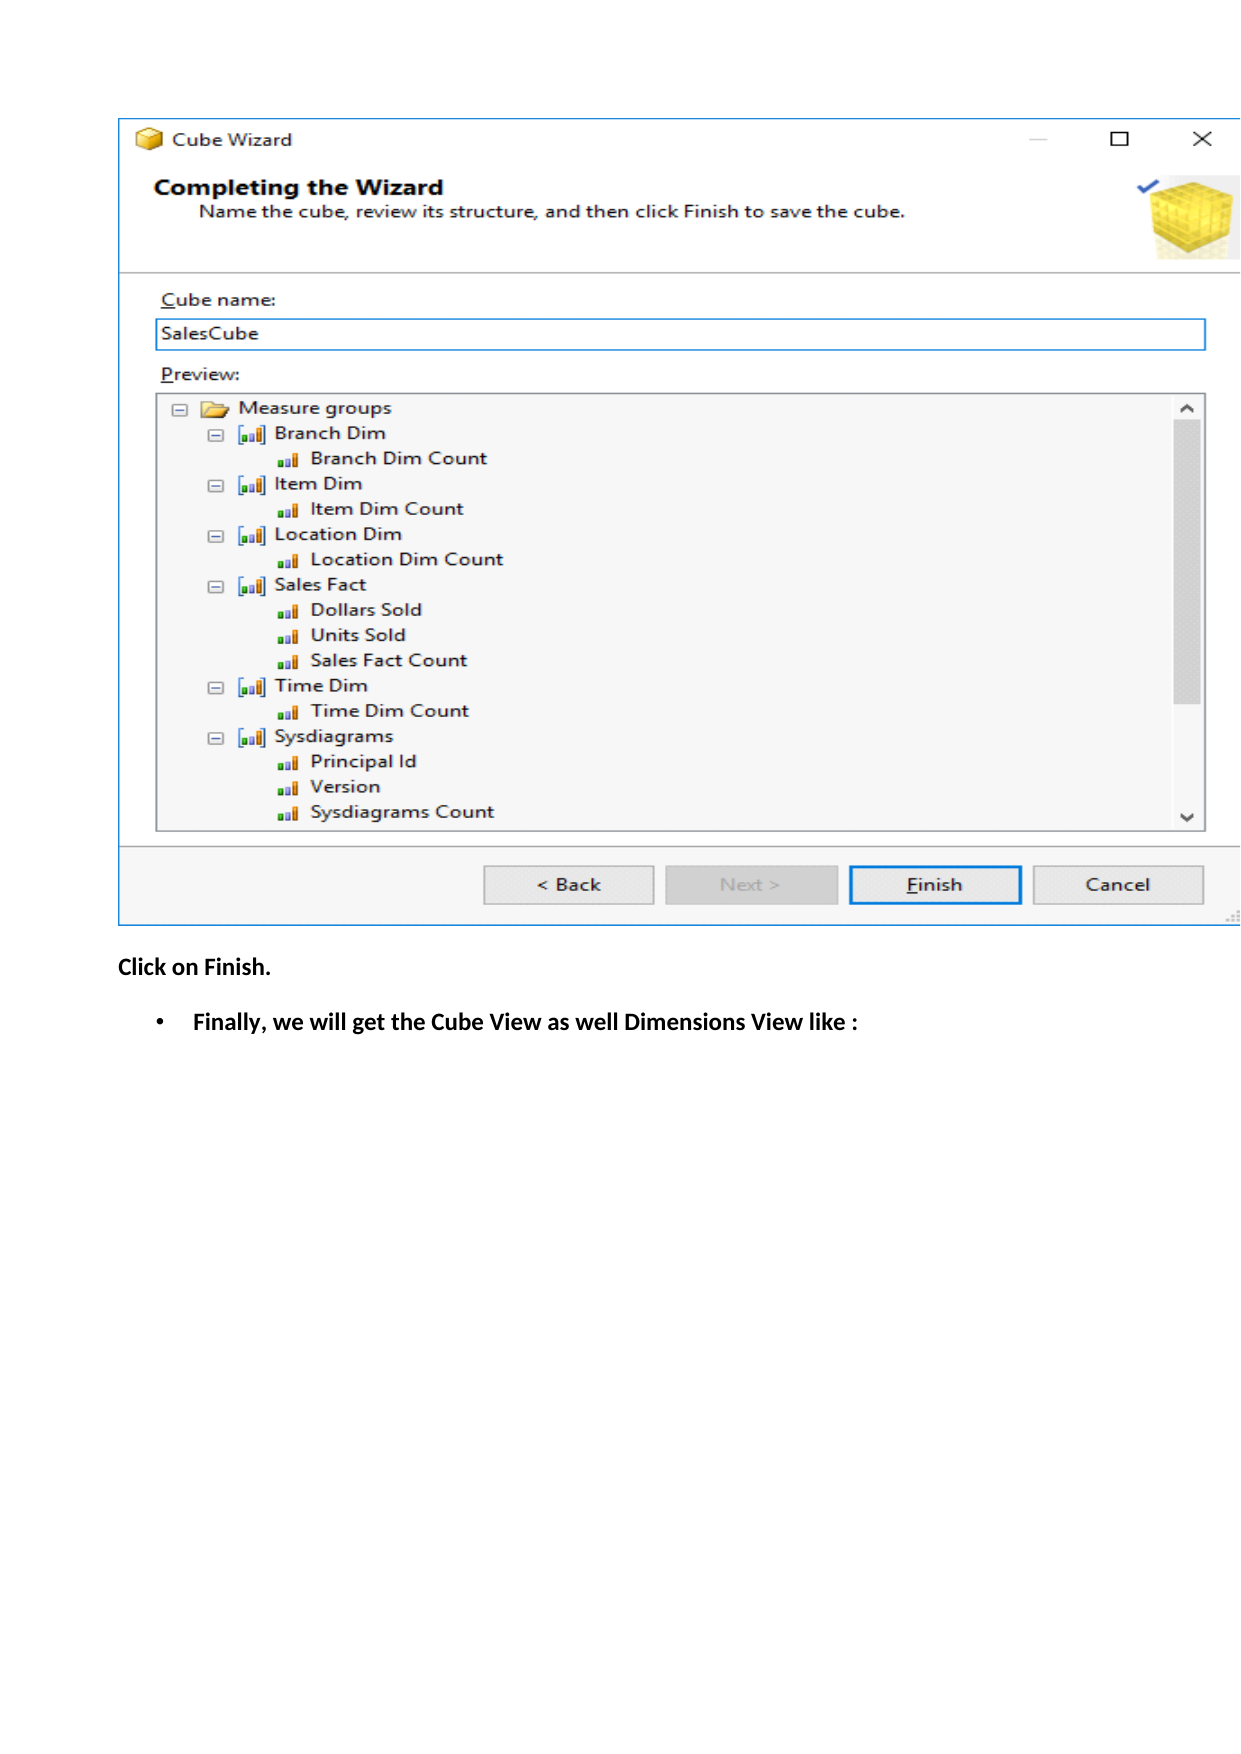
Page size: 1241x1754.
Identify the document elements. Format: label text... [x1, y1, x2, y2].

text Click on Finish. [118, 951, 1122, 981]
list Finally, we will get the Cube View as well Dimensions View like : [156, 1007, 1122, 1037]
